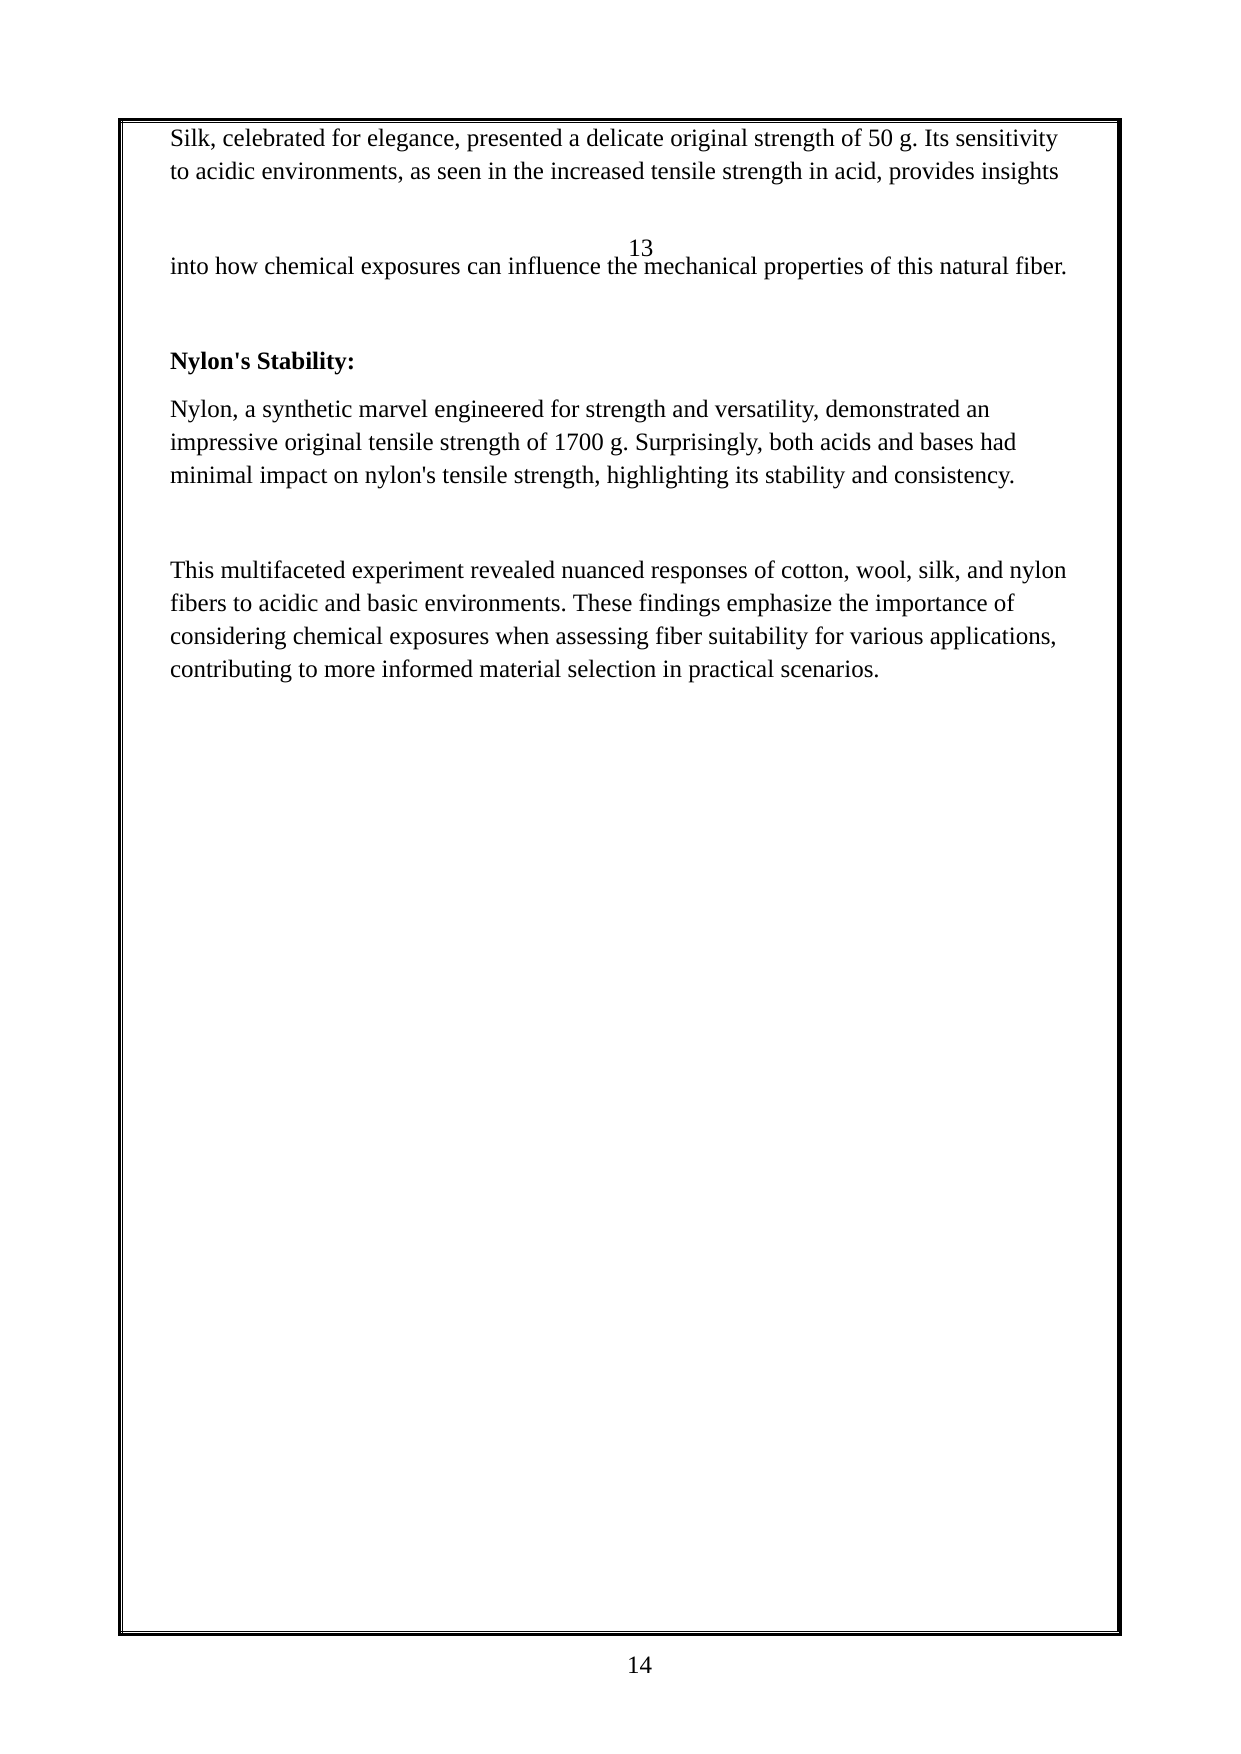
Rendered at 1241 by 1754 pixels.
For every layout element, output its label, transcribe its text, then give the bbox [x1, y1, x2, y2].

text Nylon, a synthetic marvel engineered for strength and versatility, demonstrated an impressive original tensile strength of 1700 g. Surprisingly, both acids and bases had minimal impact on nylon's tensile strength, highlighting its stability and consistency. [170, 394, 1070, 489]
text Nylon's Stability: [170, 346, 1070, 375]
text into how chemical exposures can influence the mechanical properties of this natural fiber. [170, 251, 1070, 280]
text Silk, celebrated for elegance, presented a delicate original strength of 50 g. Its sensitivity to acidic environments, as seen in the increased tensile strength in acid, provides insights [170, 123, 1070, 185]
text This multifaceted experiment revealed nuanced responses of cotton, wool, silk, and nylon fibers to acidic and basic environments. These findings emphasize the importance of considering chemical exposures when assessing fiber suitability for various applications, contributing to more informed material selection in practical scenarios. [170, 555, 1070, 683]
